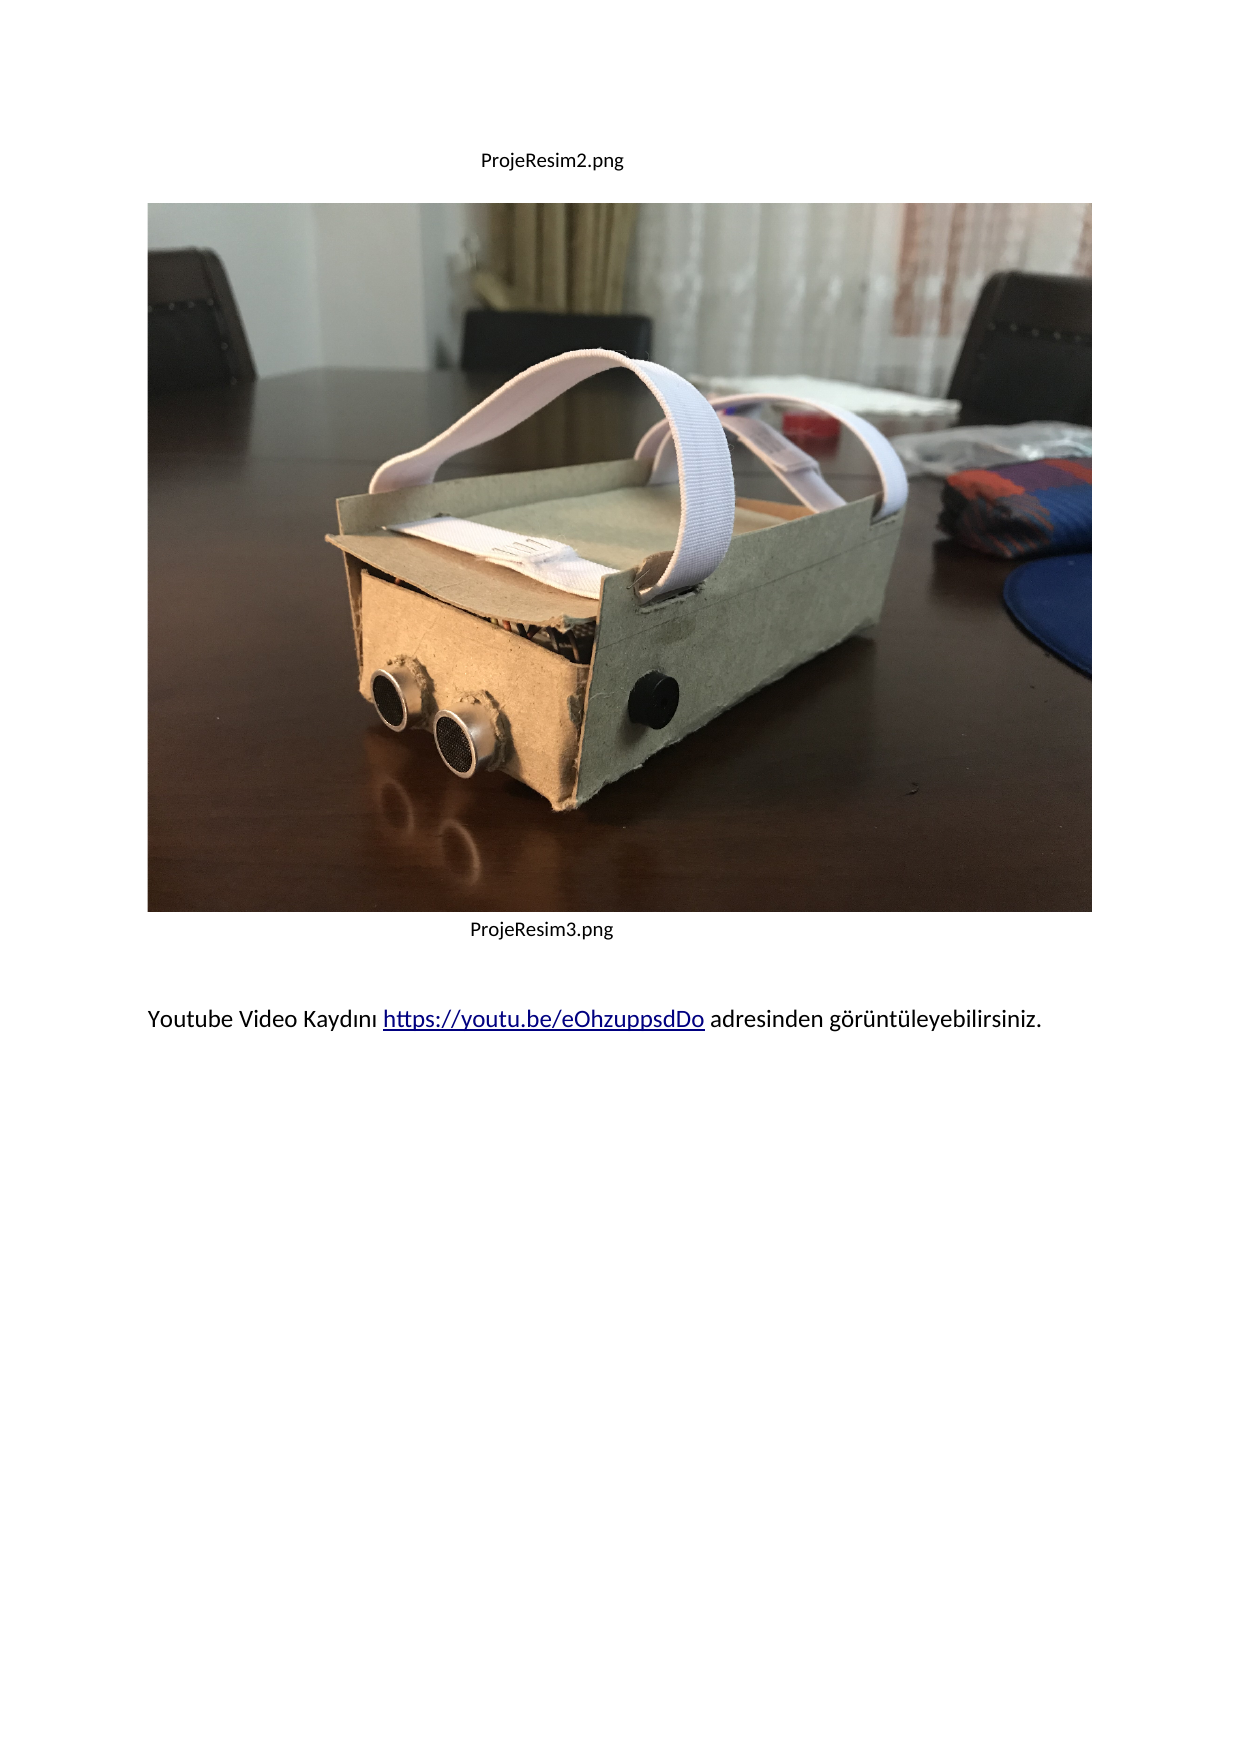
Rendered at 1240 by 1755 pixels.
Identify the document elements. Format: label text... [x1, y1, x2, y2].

text ProjeResim2.png [148, 148, 1092, 173]
text ProjeResim3.png [148, 912, 1092, 942]
text Youtube Video Kaydını https://youtu.be/eOhzuppsdDo adresinden görüntüleyebilirsiniz. [148, 1003, 1092, 1034]
